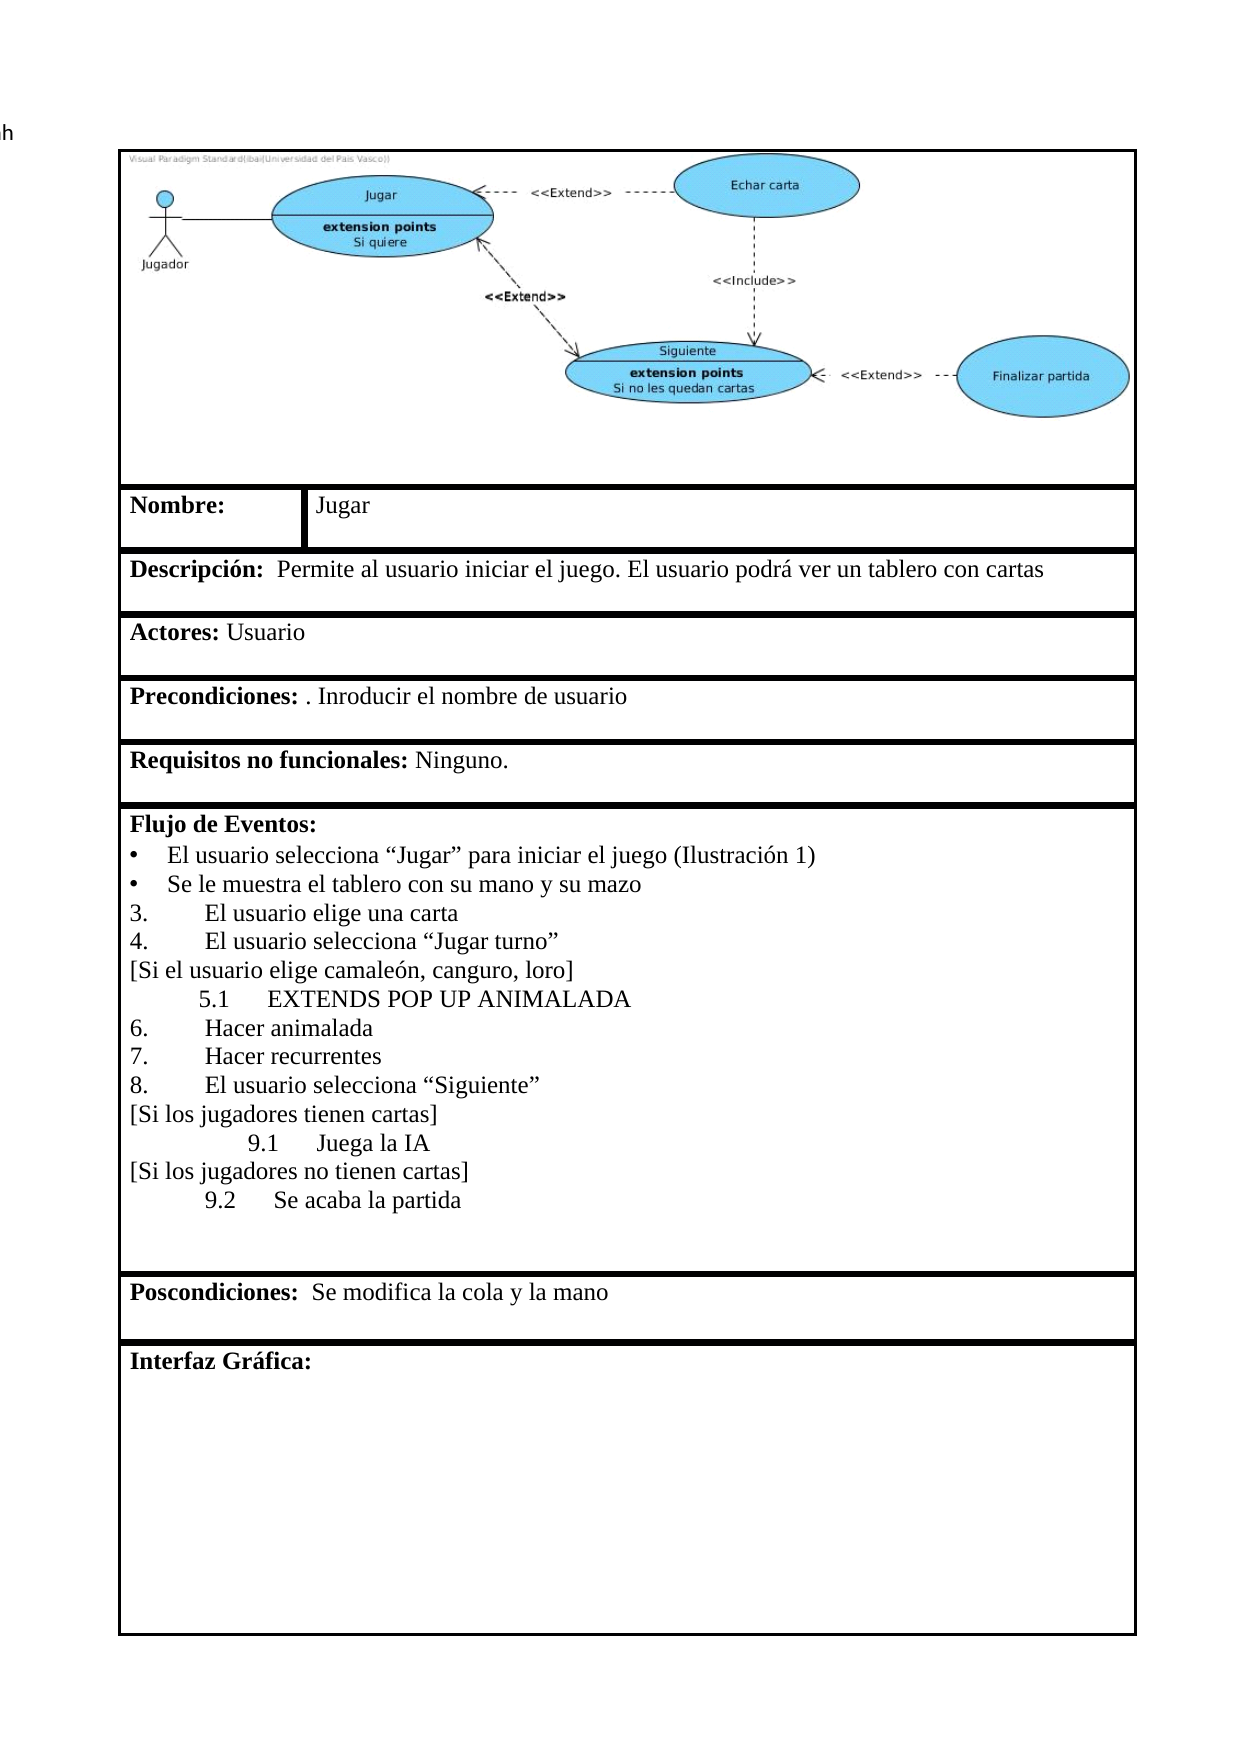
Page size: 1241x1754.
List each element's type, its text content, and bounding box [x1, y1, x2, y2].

table_cell Poscondiciones: Se modifica la cola y la mano [121, 1277, 1134, 1339]
table_cell Descripción: Permite al usuario iniciar el juego. El usuario podrá ver un tablero con cartas [121, 554, 1134, 611]
table_cell Actores: Usuario [121, 618, 1134, 675]
table_cell Interfaz Gráfica: [121, 1346, 1134, 1633]
text Yeah [0, 118, 32, 146]
table_cell Precondiciones: . Inroducir el nombre de usuario [121, 681, 1134, 739]
table_cell Flujo de Eventos: El usuario selecciona “Jugar” para iniciar el juego (Ilustración 1) Se le muestra el tablero con su mano y su mazo 3. El usuario elige una carta 4. El usuario selecciona “Jugar turno” [Si el usuario elige camaleón, canguro, loro] 5.1 EXTENDS POP UP ANIMALADA 6. Hacer animalada 7. Hacer recurrentes 8. El usuario selecciona “Siguiente” [Si los jugadores tienen cartas] 9.1 Juega la IA [Si los jugadores no tienen cartas] 9.2 Se acaba la partida [121, 809, 1134, 1271]
table_cell Jugar [308, 490, 1134, 547]
table_header [121, 152, 1134, 484]
table_cell Nombre: [121, 490, 301, 547]
table_cell Requisitos no funcionales: Ninguno. [121, 745, 1134, 802]
